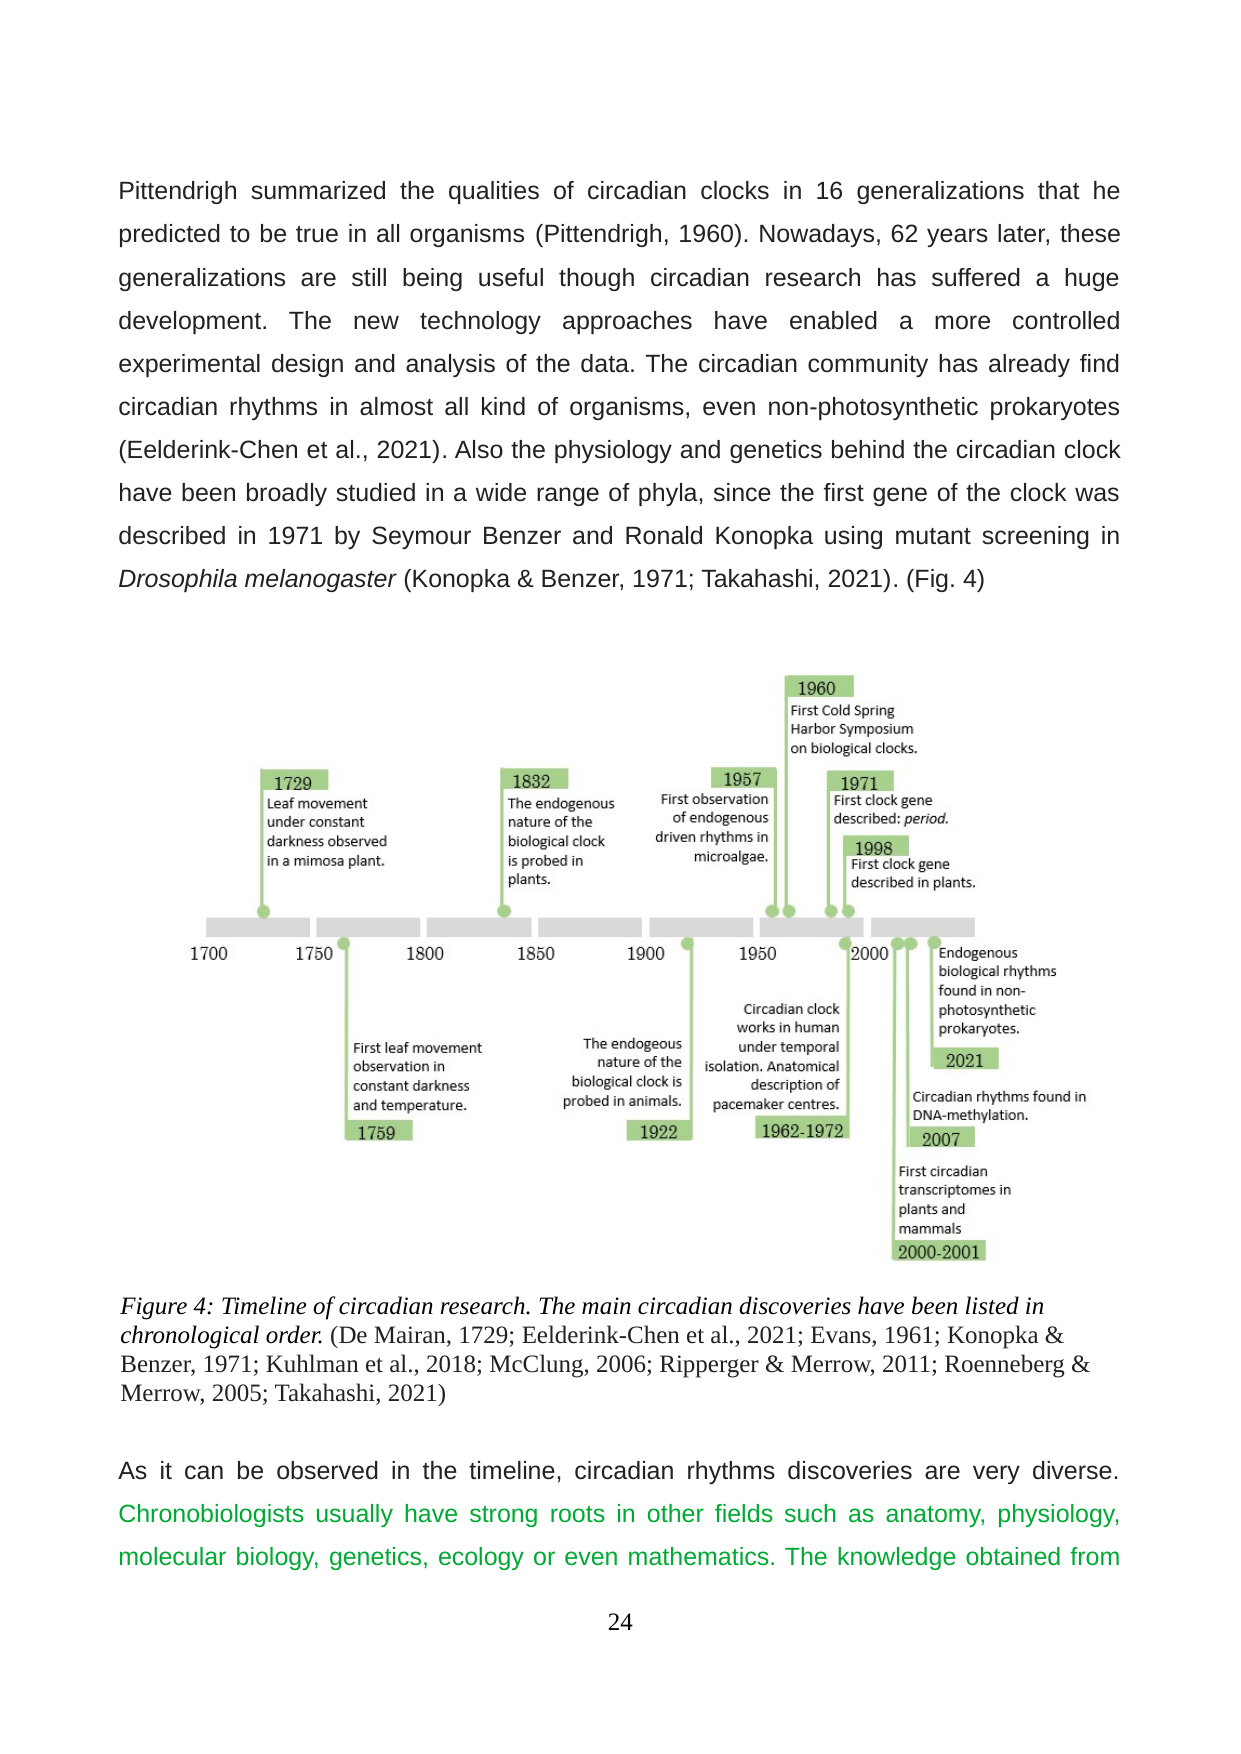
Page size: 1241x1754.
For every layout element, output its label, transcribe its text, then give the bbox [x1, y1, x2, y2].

text As it can be observed in the timeline, circadian rhythms discoveries are very diverse. Chronobiologists usually have strong roots in other fields such as anatomy, physiology, molecular biology, genetics, ecology or even mathematics. The knowledge obtained from [118, 1456, 1122, 1571]
picture [121, 658, 1125, 1292]
text Pittendrigh summarized the qualities of circadian clocks in 16 generalizations that he predicted to be true in all organisms (Pittendrigh, 1960)⁠. Nowadays, 62 years later, these generalizations are still being useful though circadian research has suffered a huge development. The new technology approaches have enabled a more controlled experimental design and analysis of the data. The circadian community has already find circadian rhythms in almost all kind of organisms, even non-photosynthetic prokaryotes (Eelderink-Chen et al., 2021)⁠. Also the physiology and genetics behind the circadian clock have been broadly studied in a wide range of phyla, since the first gene of the clock was described in 1971 by Seymour Benzer and Ronald Konopka using mutant screening in Drosophila melanogaster (Konopka & Benzer, 1971; Takahashi, 2021)⁠. (Fig. 4) [118, 176, 1122, 593]
text ⁠ [120, 646, 1126, 659]
text Figure 4: Timeline of circadian research. The main circadian discoveries have been listed in chronological order. (De Mairan, 1729; Eelderink-Chen et al., 2021; Evans, 1961; Konopka & Benzer, 1971; Kuhlman et al., 2018; McClung, 2006; Ripperger & Merrow, 2011; Roenneberg & Merrow, 2005; Takahashi, 2021) [120, 659, 1126, 1406]
text ⁠ [118, 663, 1122, 1435]
